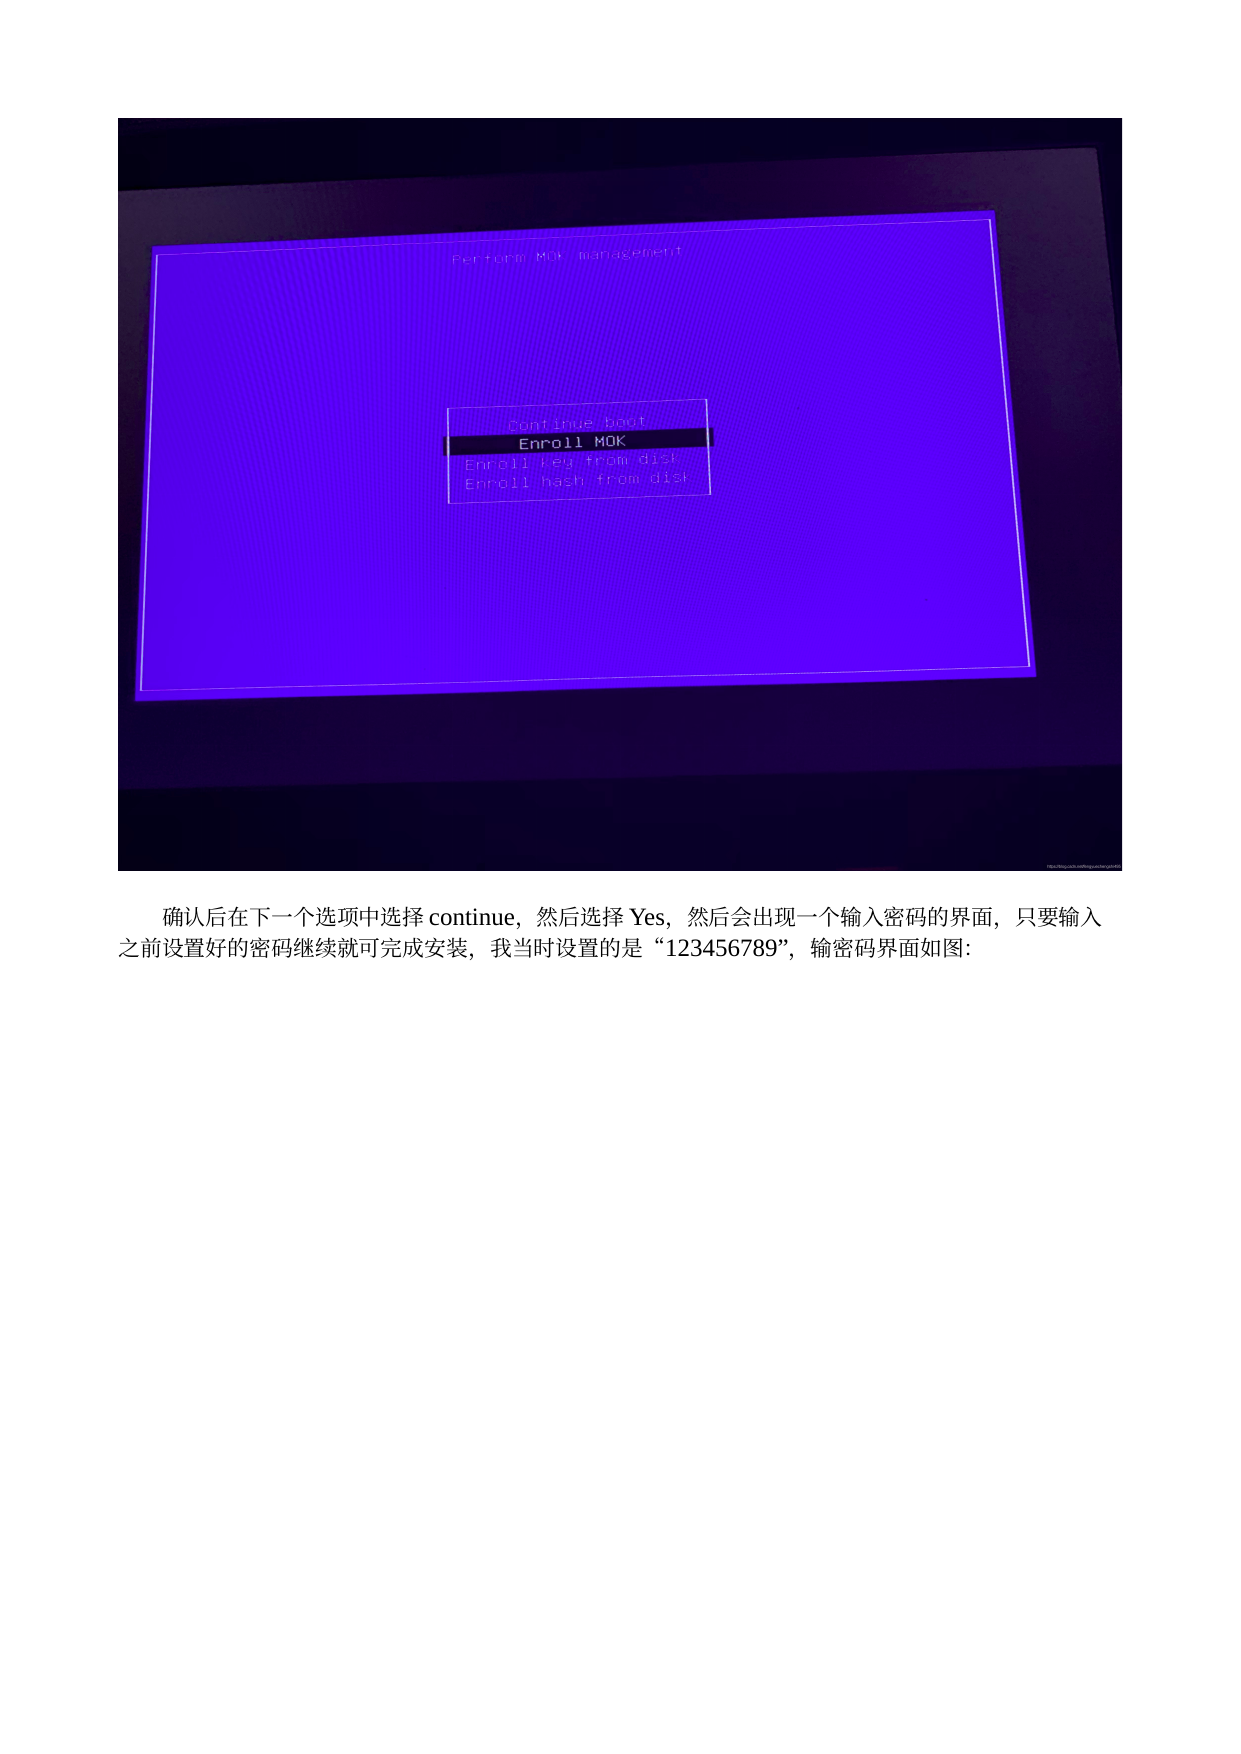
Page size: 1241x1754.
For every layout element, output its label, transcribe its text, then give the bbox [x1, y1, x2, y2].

picture [118, 118, 1123, 871]
text 确认后在下一个选项中选择continue，然后选择Yes，然后会出现一个输入密码的界面，只要输入之前设置好的密码继续就可完成安装，我当时设置的是“123456789”，输密码界面如图： [118, 900, 1122, 963]
